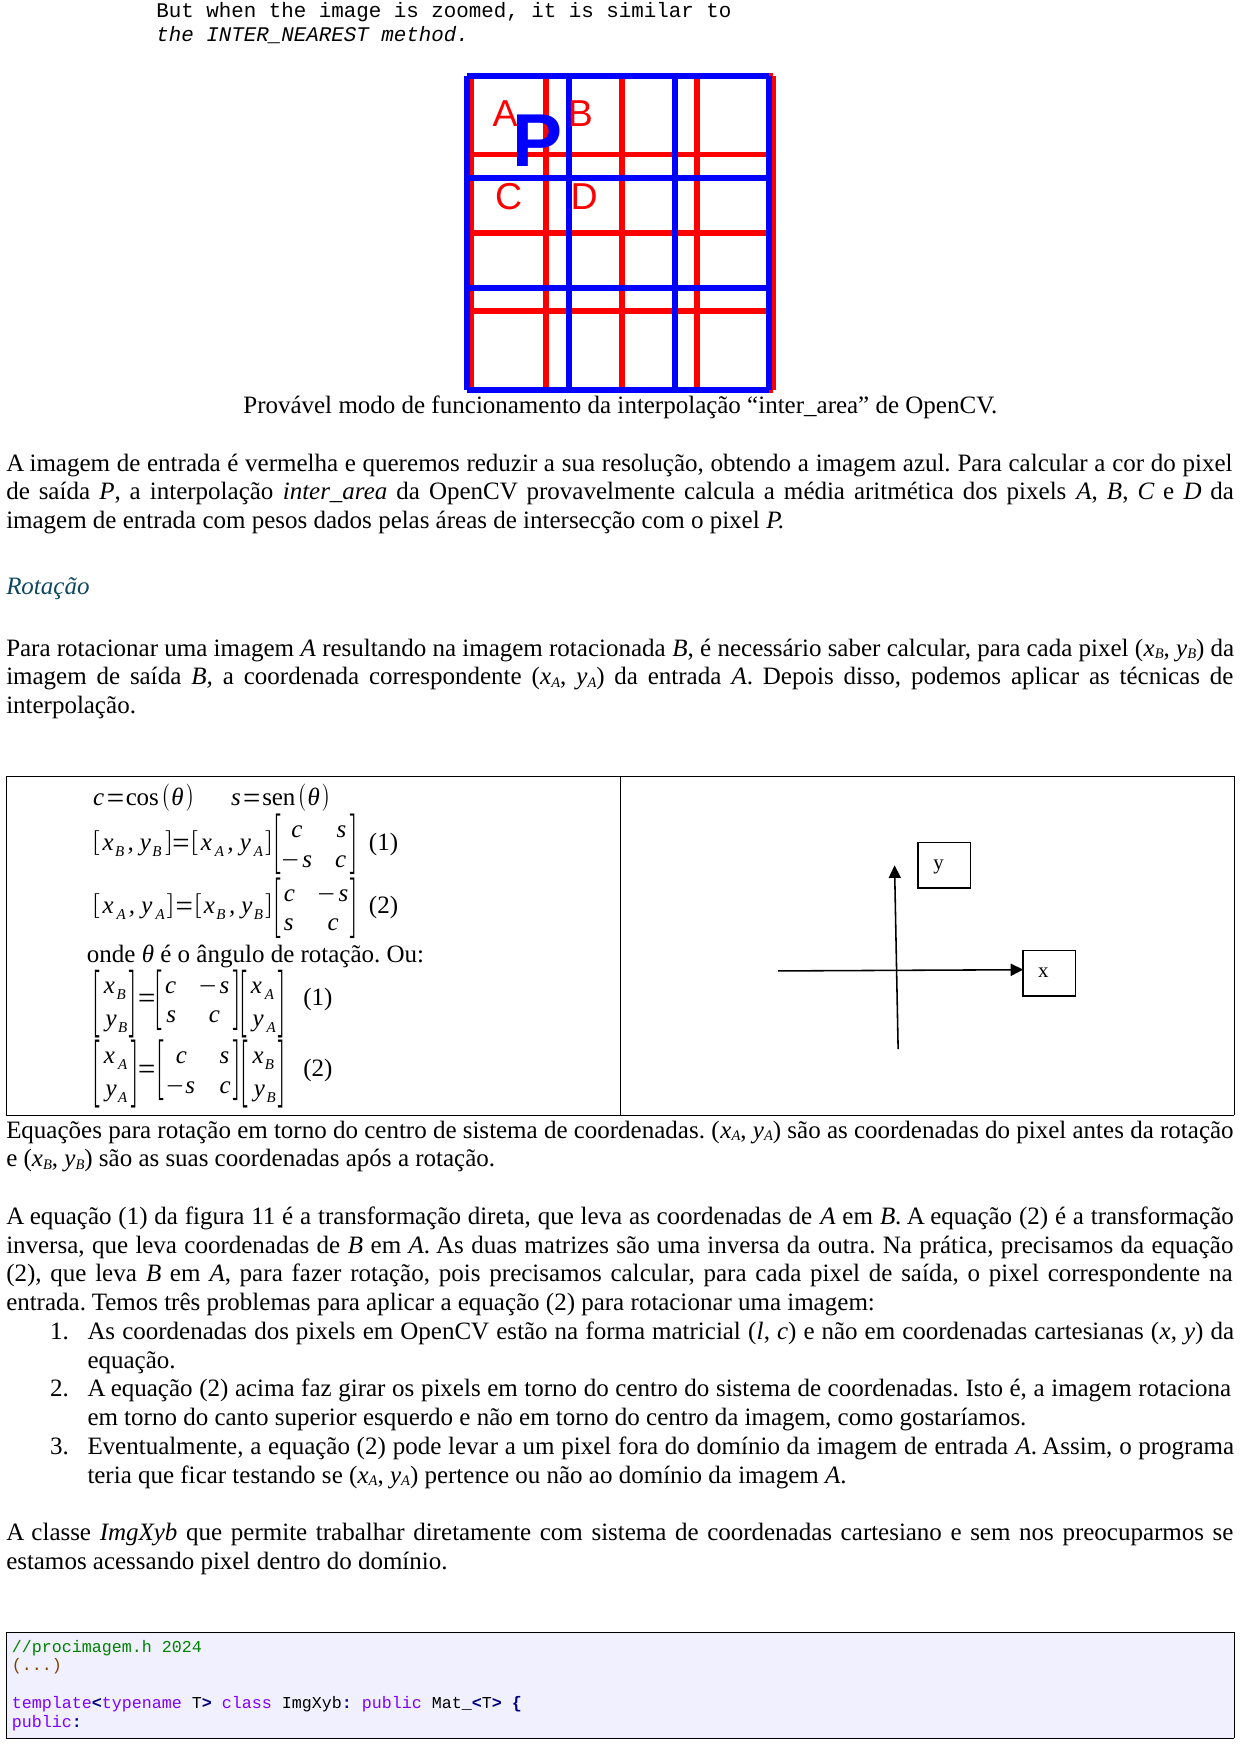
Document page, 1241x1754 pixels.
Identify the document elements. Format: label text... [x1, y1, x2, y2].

list A equação (2) acima faz girar os pixels em torno do centro do sistema de coordenadas. Isto é, a imagem rotaciona em torno do canto superior esquerdo e não em torno do centro da imagem, como gostaríamos. [50, 1373, 1234, 1431]
list Eventualmente, a equação (2) pode levar a um pixel fora do domínio da imagem de entrada A. Assim, o programa teria que ficar testando se (xA, yA) pertence ou não ao domínio da imagem A. [50, 1431, 1234, 1488]
text the INTER_NEAREST method. [6, 24, 1234, 47]
text A classe ImgXyb que permite trabalhar diretamente com sistema de coordenadas cartesiano e sem nos preocuparmos se estamos acessando pixel dentro do domínio. [6, 1517, 1234, 1575]
text Provável modo de funcionamento da interpolação “inter_area” de OpenCV. [6, 390, 1234, 419]
text A imagem de entrada é vermelha e queremos reduzir a sua resolução, obtendo a imagem azul. Para calcular a cor do pixel de saída P, a interpolação inter_area da OpenCV provavelmente calcula a média aritmética dos pixels A, B, C e D da imagem de entrada com pesos dados pelas áreas de intersecção com o pixel P. [6, 448, 1234, 534]
subtitle Rotação [6, 571, 1234, 600]
table_header [621, 777, 1234, 1115]
text Para rotacionar uma imagem A resultando na imagem rotacionada B, é necessário saber calcular, para cada pixel (xB, yB) da imagem de saída B, a coordenada correspondente (xA, yA) da entrada A. Depois disso, podemos aplicar as técnicas de interpolação. [6, 633, 1234, 719]
table_header //procimagem.h 2024 (...) template<typename T> class ImgXyb: public Mat_<T> { public: [7, 1633, 1234, 1738]
text A equação (1) da figura 11 é a transformação direta, que leva as coordenadas de A em B. A equação (2) é a transformação inversa, que leva coordenadas de B em A. As duas matrizes são uma inversa da outra. Na prática, precisamos da equação (2), que leva B em A, para fazer rotação, pois precisamos calcular, para cada pixel de saída, o pixel correspondente na entrada. Temos três problemas para aplicar a equação (2) para rotacionar uma imagem: [6, 1201, 1234, 1316]
text But when the image is zoomed, it is similar to [6, 0, 1234, 24]
list As coordenadas dos pixels em OpenCV estão na forma matricial (l, c) e não em coordenadas cartesianas (x, y) da equação. [50, 1316, 1234, 1373]
text Equações para rotação em torno do centro de sistema de coordenadas. (xA, yA) são as coordenadas do pixel antes da rotação e (xB, yB) são as suas coordenadas após a rotação. [6, 1116, 1234, 1172]
table_header (1) (2) onde θ é o ângulo de rotação. Ou: (1) (2) [7, 777, 620, 1115]
